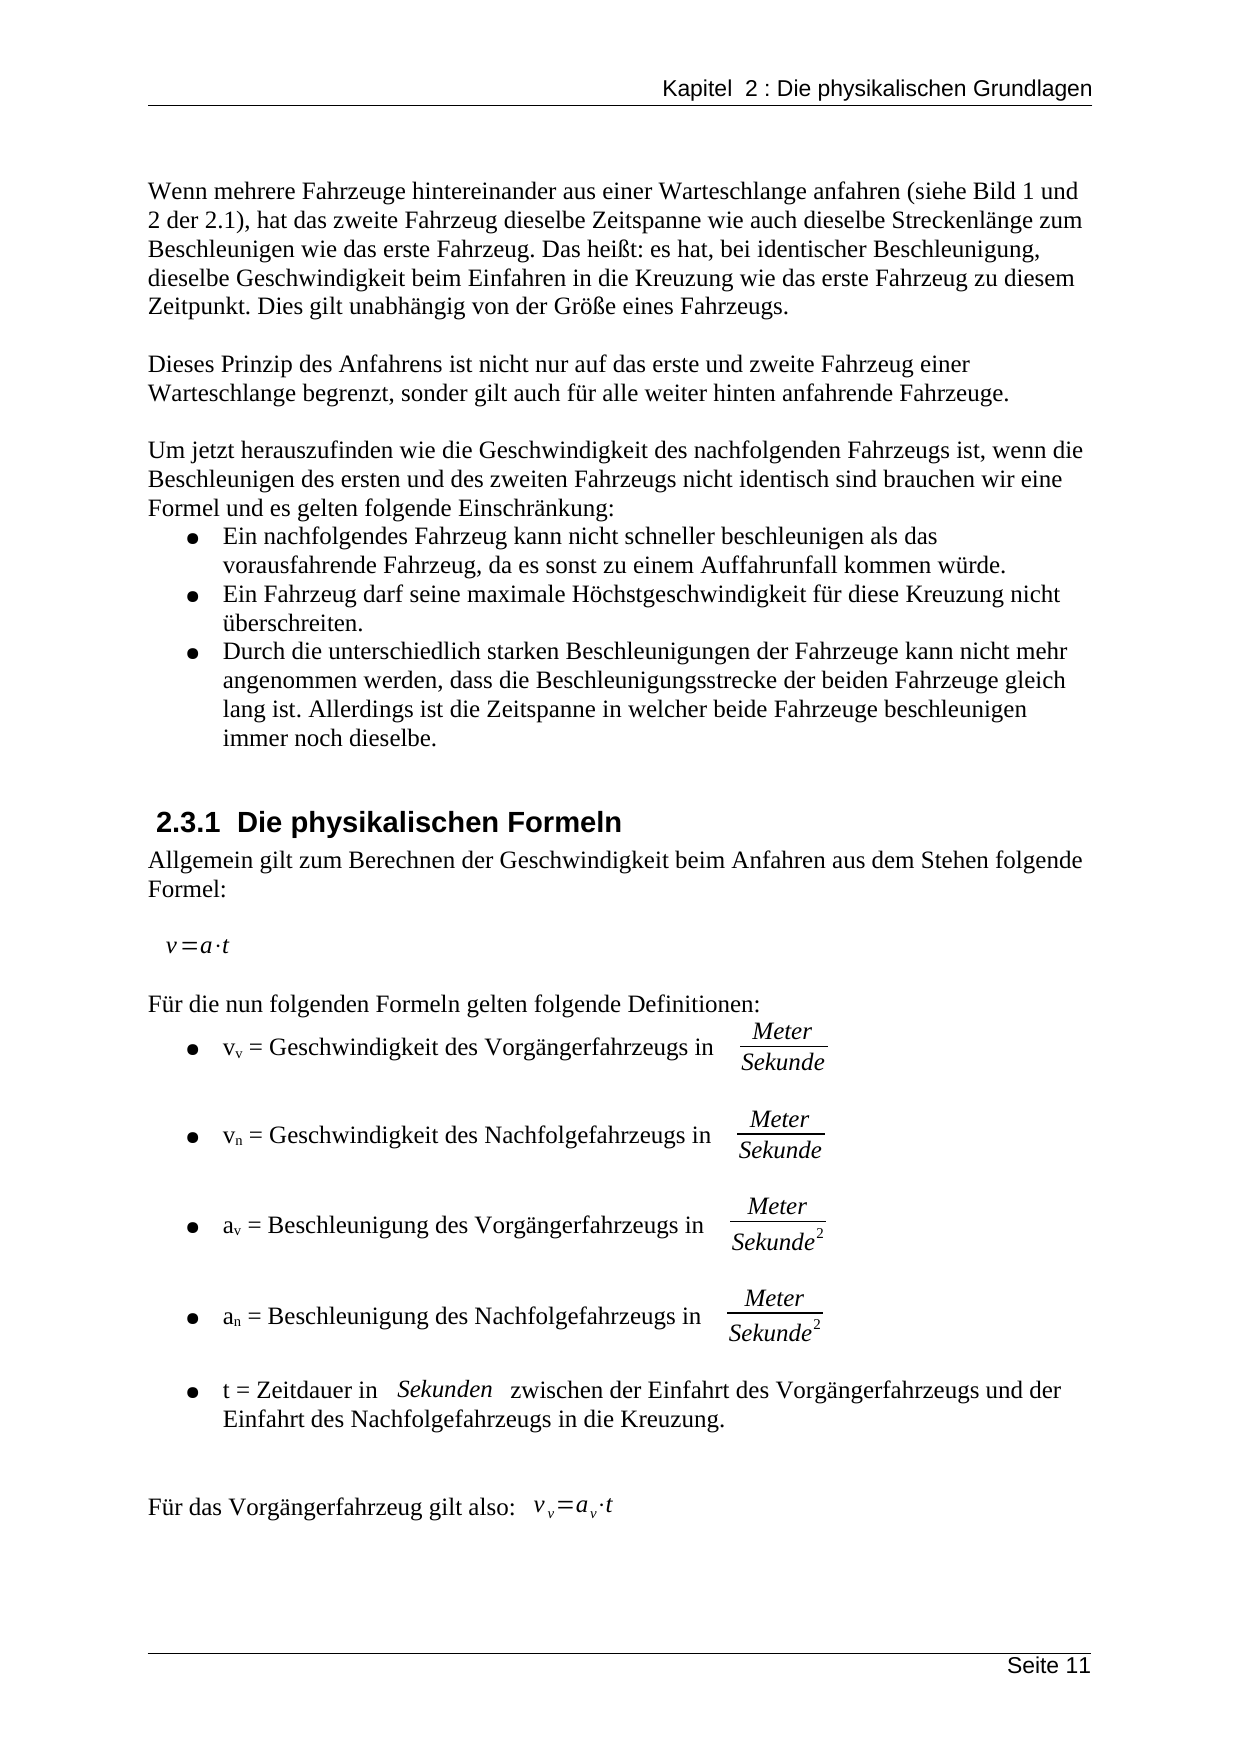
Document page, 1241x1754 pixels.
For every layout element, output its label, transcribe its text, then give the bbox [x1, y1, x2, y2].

text Allgemein gilt zum Berechnen der Geschwindigkeit beim Anfahren aus dem Stehen folgende Formel: [148, 845, 1092, 902]
list Durch die unterschiedlich starken Beschleunigungen der Fahrzeuge kann nicht mehr angenommen werden, dass die Beschleunigungsstrecke der beiden Fahrzeuge gleich lang ist. Allerdings ist die Zeitspanne in welcher beide Fahrzeuge beschleunigen immer noch dieselbe. [185, 636, 1092, 751]
text Um jetzt herauszufinden wie die Geschwindigkeit des nachfolgenden Fahrzeugs ist, wenn die Beschleunigen des ersten und des zweiten Fahrzeugs nicht identisch sind brauchen wir eine Formel und es gelten folgende Einschränkung: [148, 435, 1092, 521]
subtitle Die physikalischen Formeln [148, 805, 1092, 839]
list vv = Geschwindigkeit des Vorgängerfahrzeugs in [185, 1017, 1092, 1076]
text Für das Vorgängerfahrzeug gilt also: [148, 1490, 1092, 1522]
list vn = Geschwindigkeit des Nachfolgefahrzeugs in [185, 1105, 1092, 1164]
list t = Zeitdauer inzwischen der Einfahrt des Vorgängerfahrzeugs und der Einfahrt des Nachfolgefahrzeugs in die Kreuzung. [185, 1375, 1092, 1433]
text Dieses Prinzip des Anfahrens ist nicht nur auf das erste und zweite Fahrzeug einer Warteschlange begrenzt, sonder gilt auch für alle weiter hinten anfahrende Fahrzeuge. [148, 349, 1092, 406]
list av = Beschleunigung des Vorgängerfahrzeugs in [185, 1193, 1092, 1255]
text Für die nun folgenden Formeln gelten folgende Definitionen: [148, 989, 1092, 1017]
list Ein Fahrzeug darf seine maximale Höchstgeschwindigkeit für diese Kreuzung nicht überschreiten. [185, 579, 1092, 636]
list Ein nachfolgendes Fahrzeug kann nicht schneller beschleunigen als das vorausfahrende Fahrzeug, da es sonst zu einem Auffahrunfall kommen würde. [185, 521, 1092, 579]
text Wenn mehrere Fahrzeuge hintereinander aus einer Warteschlange anfahren (siehe Bild 1 und 2 der Tabelle 2.1), hat das zweite Fahrzeug dieselbe Zeitspanne wie auch dieselbe Streckenlänge zum Beschleunigen wie das erste Fahrzeug. Das heißt: es hat, bei identischer Beschleunigung, dieselbe Geschwindigkeit beim Einfahren in die Kreuzung wie das erste Fahrzeug zu diesem Zeitpunkt. Dies gilt unabhängig von der Größe eines Fahrzeugs. [148, 176, 1092, 320]
list an = Beschleunigung des Nachfolgefahrzeugs in [185, 1284, 1092, 1347]
